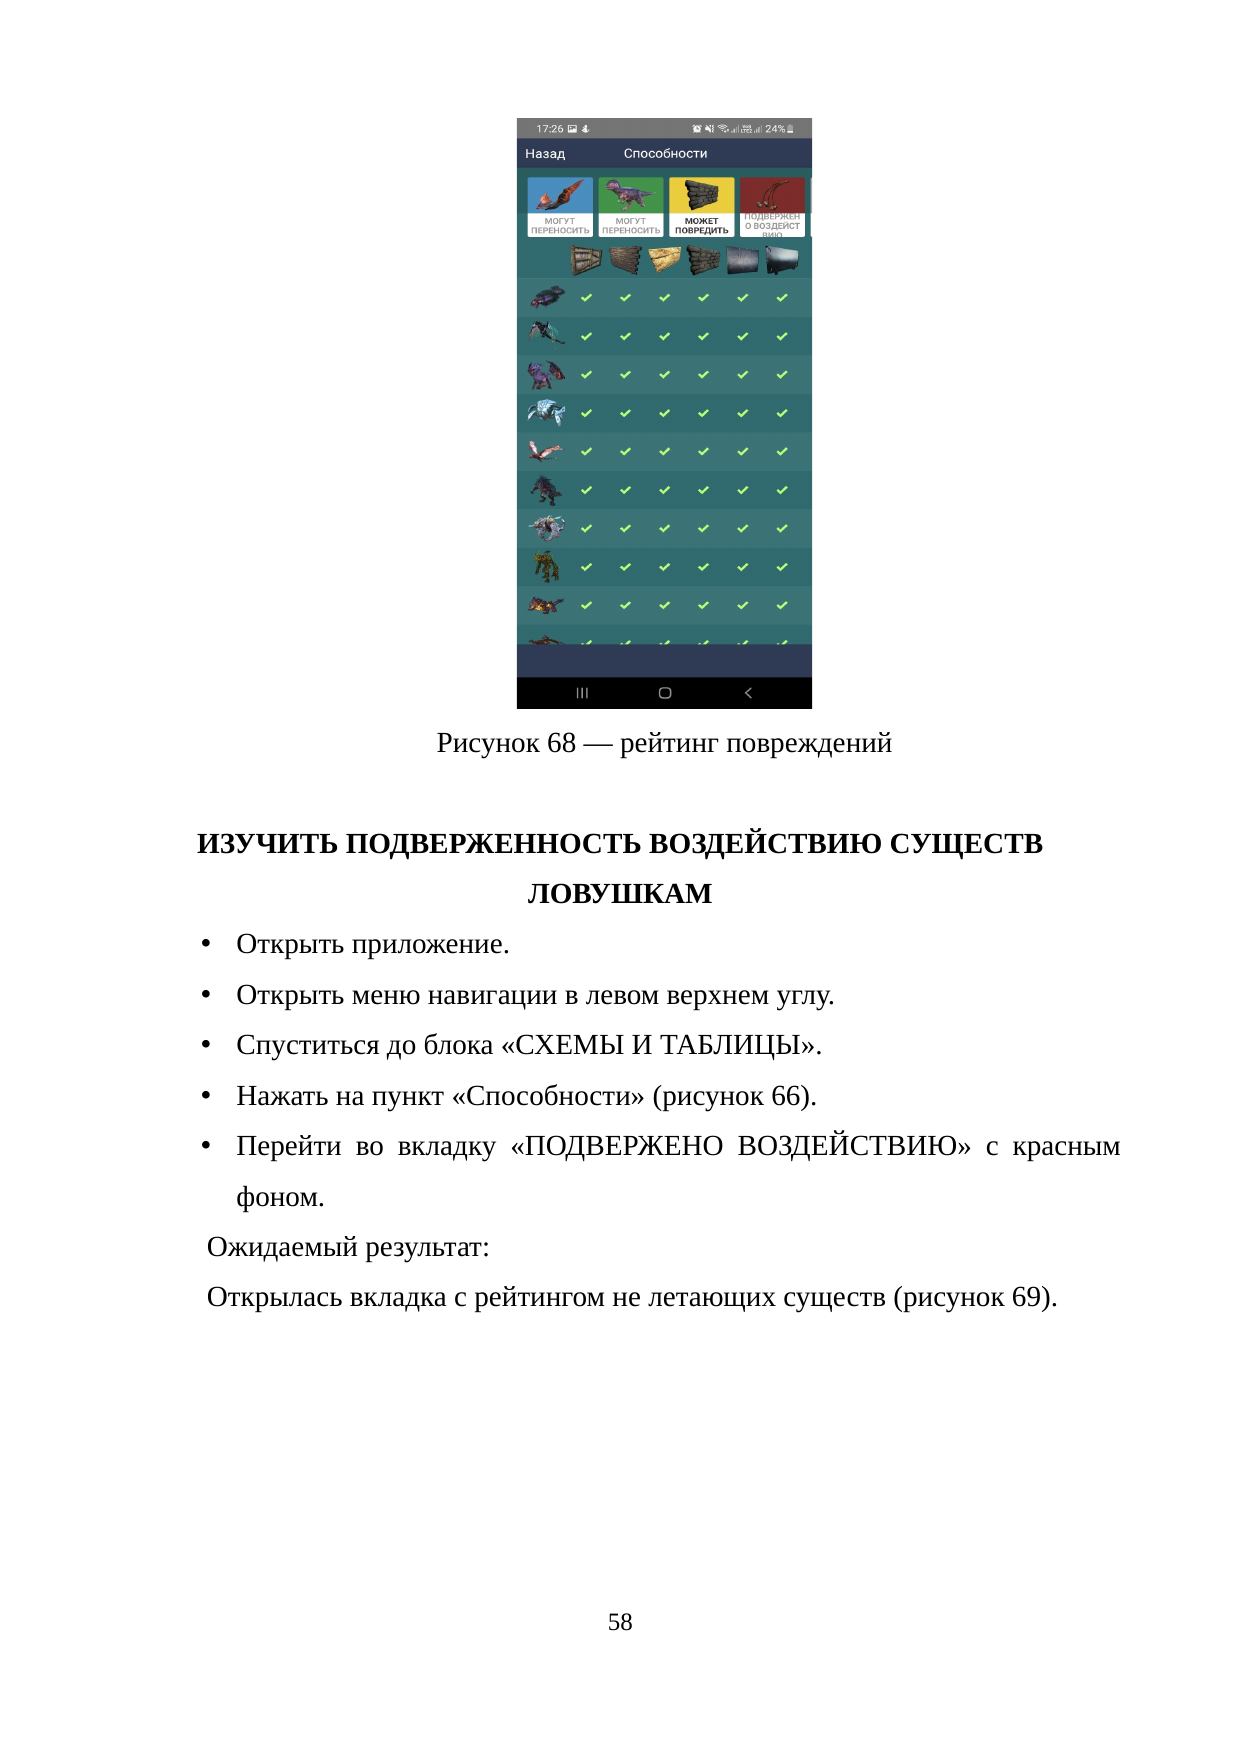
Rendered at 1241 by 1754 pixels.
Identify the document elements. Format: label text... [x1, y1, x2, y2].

list Открылась вкладка с рейтингом не летающих существ (рисунок 69). [118, 1279, 1122, 1313]
list ИЗУЧИТЬ ПОДВЕРЖЕННОСТЬ ВОЗДЕЙСТВИЮ СУЩЕСТВ ЛОВУШКАМ [118, 826, 1122, 910]
list Ожидаемый результат: [118, 1229, 1122, 1263]
list Спуститься до блока «СХЕМЫ И ТАБЛИЦЫ». [201, 1027, 1122, 1061]
list Нажать на пункт «Способности» (рисунок 66). [201, 1078, 1122, 1112]
list Перейти во вкладку «ПОДВЕРЖЕНО ВОЗДЕЙСТВИЮ» с красным фоном. [201, 1128, 1122, 1212]
list Открыть меню навигации в левом верхнем углу. [201, 977, 1122, 1011]
list Открыть приложение. [201, 927, 1122, 960]
list Рисунок 68 — рейтинг повреждений [118, 725, 1122, 759]
picture [516, 118, 813, 709]
